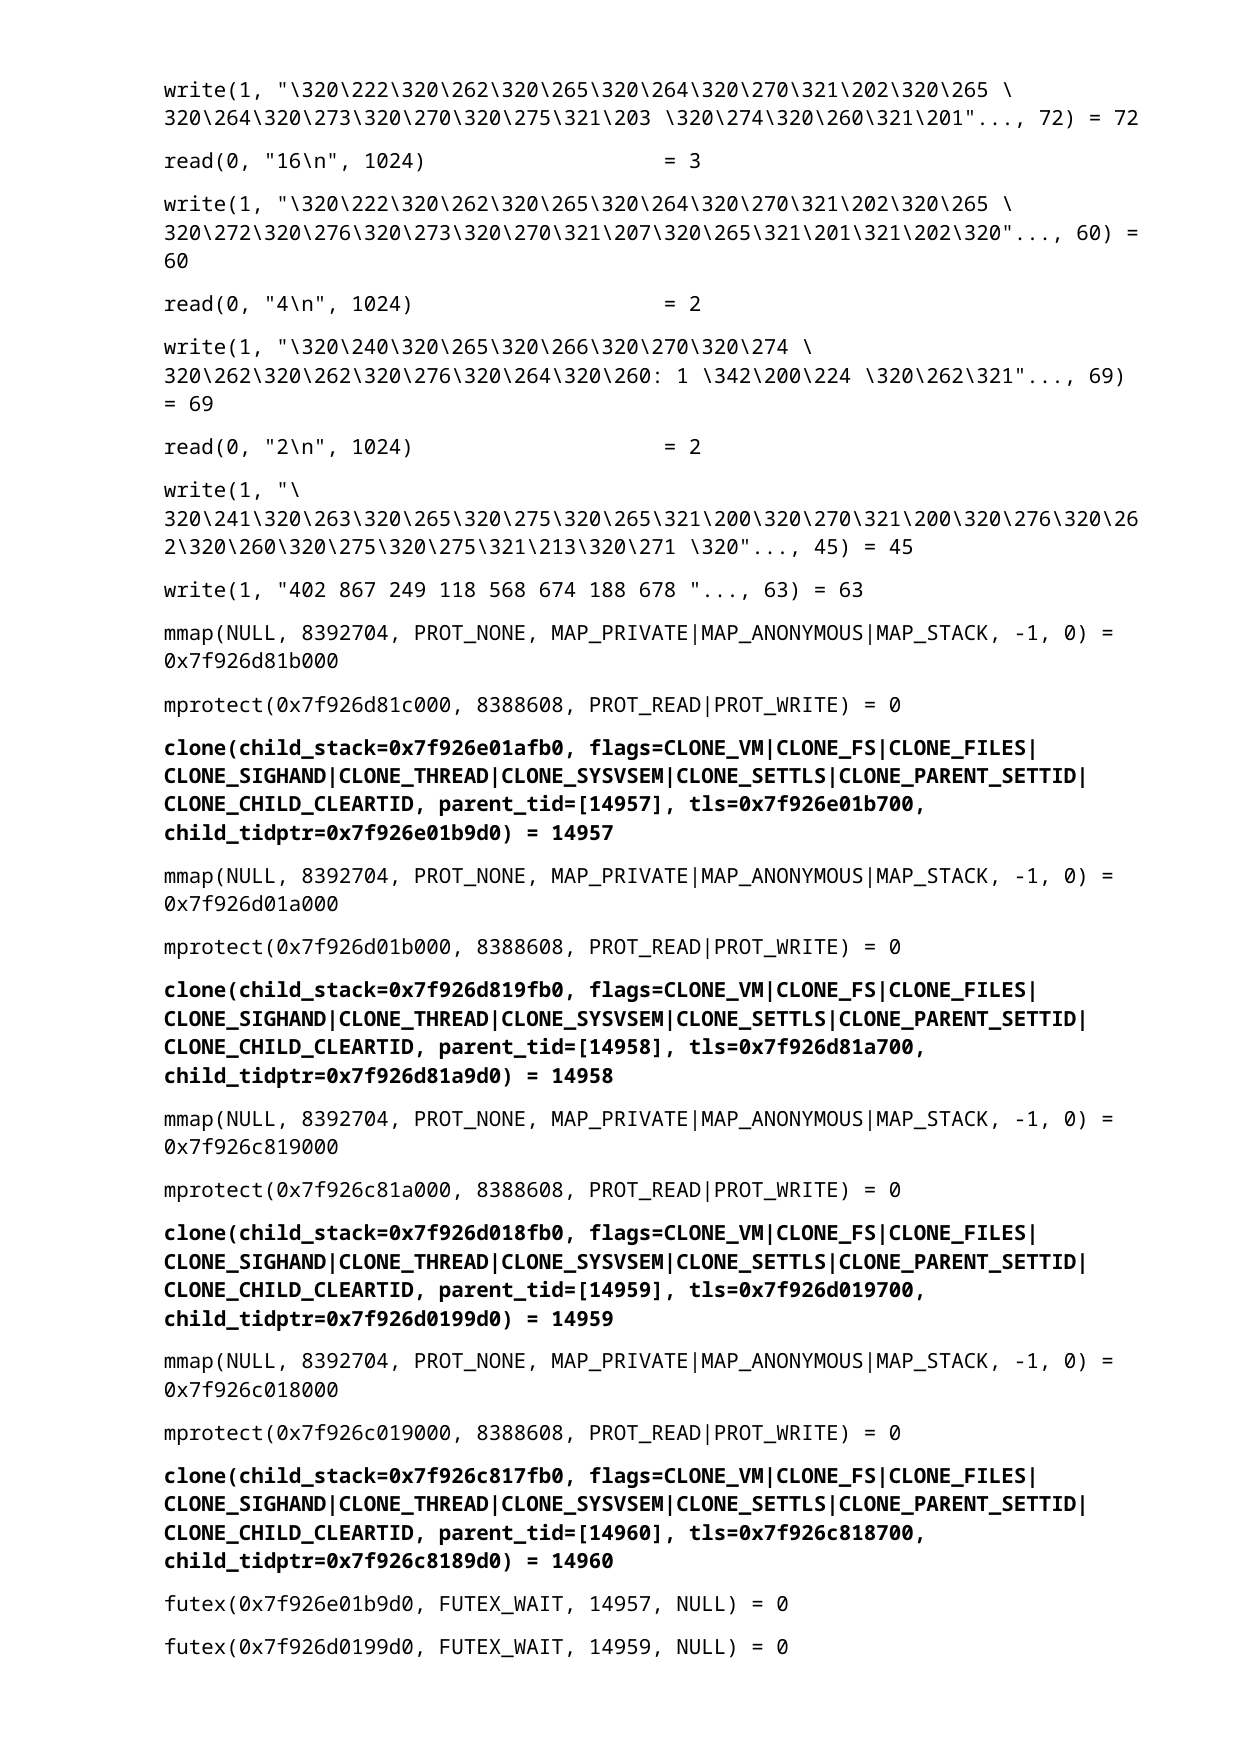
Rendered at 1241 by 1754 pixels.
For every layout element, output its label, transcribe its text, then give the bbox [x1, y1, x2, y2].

text write(1, "\320\222\320\262\320\265\320\264\320\270\321\202\320\265 \320\272\320\276\320\273\320\270\321\207\320\265\321\201\321\202\320"..., 60) = 60 [163, 189, 1147, 275]
text write(1, "\320\240\320\265\320\266\320\270\320\274 \320\262\320\262\320\276\320\264\320\260: 1 \342\200\224 \320\262\321"..., 69) = 69 [163, 332, 1147, 418]
text futex(0x7f926d0199d0, FUTEX_WAIT, 14959, NULL) = 0 [163, 1632, 1147, 1661]
text mprotect(0x7f926c81a000, 8388608, PROT_READ|PROT_WRITE) = 0 [163, 1175, 1147, 1204]
text mmap(NULL, 8392704, PROT_NONE, MAP_PRIVATE|MAP_ANONYMOUS|MAP_STACK, -1, 0) = 0x7f926d81b000 [163, 618, 1147, 675]
text write(1, "\320\241\320\263\320\265\320\275\320\265\321\200\320\270\321\200\320\276\320\262\320\260\320\275\320\275\321\213\320\271 \320"..., 45) = 45 [163, 475, 1147, 561]
text mprotect(0x7f926c019000, 8388608, PROT_READ|PROT_WRITE) = 0 [163, 1418, 1147, 1447]
text read(0, "4\n", 1024) = 2 [163, 289, 1147, 318]
text mmap(NULL, 8392704, PROT_NONE, MAP_PRIVATE|MAP_ANONYMOUS|MAP_STACK, -1, 0) = 0x7f926c018000 [163, 1347, 1147, 1403]
text mprotect(0x7f926d81c000, 8388608, PROT_READ|PROT_WRITE) = 0 [163, 690, 1147, 718]
text write(1, "402 867 249 118 568 674 188 678 "..., 63) = 63 [163, 575, 1147, 604]
text clone(child_stack=0x7f926c817fb0, flags=CLONE_VM|CLONE_FS|CLONE_FILES|CLONE_SIGHAND|CLONE_THREAD|CLONE_SYSVSEM|CLONE_SETTLS|CLONE_PARENT_SETTID|CLONE_CHILD_CLEARTID, parent_tid=[14960], tls=0x7f926c818700, child_tidptr=0x7f926c8189d0) = 14960 [163, 1461, 1147, 1575]
text clone(child_stack=0x7f926e01afb0, flags=CLONE_VM|CLONE_FS|CLONE_FILES|CLONE_SIGHAND|CLONE_THREAD|CLONE_SYSVSEM|CLONE_SETTLS|CLONE_PARENT_SETTID|CLONE_CHILD_CLEARTID, parent_tid=[14957], tls=0x7f926e01b700, child_tidptr=0x7f926e01b9d0) = 14957 [163, 733, 1147, 846]
text futex(0x7f926e01b9d0, FUTEX_WAIT, 14957, NULL) = 0 [163, 1589, 1147, 1618]
text read(0, "2\n", 1024) = 2 [163, 432, 1147, 461]
text mmap(NULL, 8392704, PROT_NONE, MAP_PRIVATE|MAP_ANONYMOUS|MAP_STACK, -1, 0) = 0x7f926c819000 [163, 1104, 1147, 1161]
text read(0, "16\n", 1024) = 3 [163, 146, 1147, 175]
text clone(child_stack=0x7f926d018fb0, flags=CLONE_VM|CLONE_FS|CLONE_FILES|CLONE_SIGHAND|CLONE_THREAD|CLONE_SYSVSEM|CLONE_SETTLS|CLONE_PARENT_SETTID|CLONE_CHILD_CLEARTID, parent_tid=[14959], tls=0x7f926d019700, child_tidptr=0x7f926d0199d0) = 14959 [163, 1218, 1147, 1332]
text write(1, "\320\222\320\262\320\265\320\264\320\270\321\202\320\265 \320\264\320\273\320\270\320\275\321\203 \320\274\320\260\321\201"..., 72) = 72 [163, 75, 1147, 132]
text mprotect(0x7f926d01b000, 8388608, PROT_READ|PROT_WRITE) = 0 [163, 932, 1147, 961]
text mmap(NULL, 8392704, PROT_NONE, MAP_PRIVATE|MAP_ANONYMOUS|MAP_STACK, -1, 0) = 0x7f926d01a000 [163, 861, 1147, 918]
text clone(child_stack=0x7f926d819fb0, flags=CLONE_VM|CLONE_FS|CLONE_FILES|CLONE_SIGHAND|CLONE_THREAD|CLONE_SYSVSEM|CLONE_SETTLS|CLONE_PARENT_SETTID|CLONE_CHILD_CLEARTID, parent_tid=[14958], tls=0x7f926d81a700, child_tidptr=0x7f926d81a9d0) = 14958 [163, 976, 1147, 1089]
